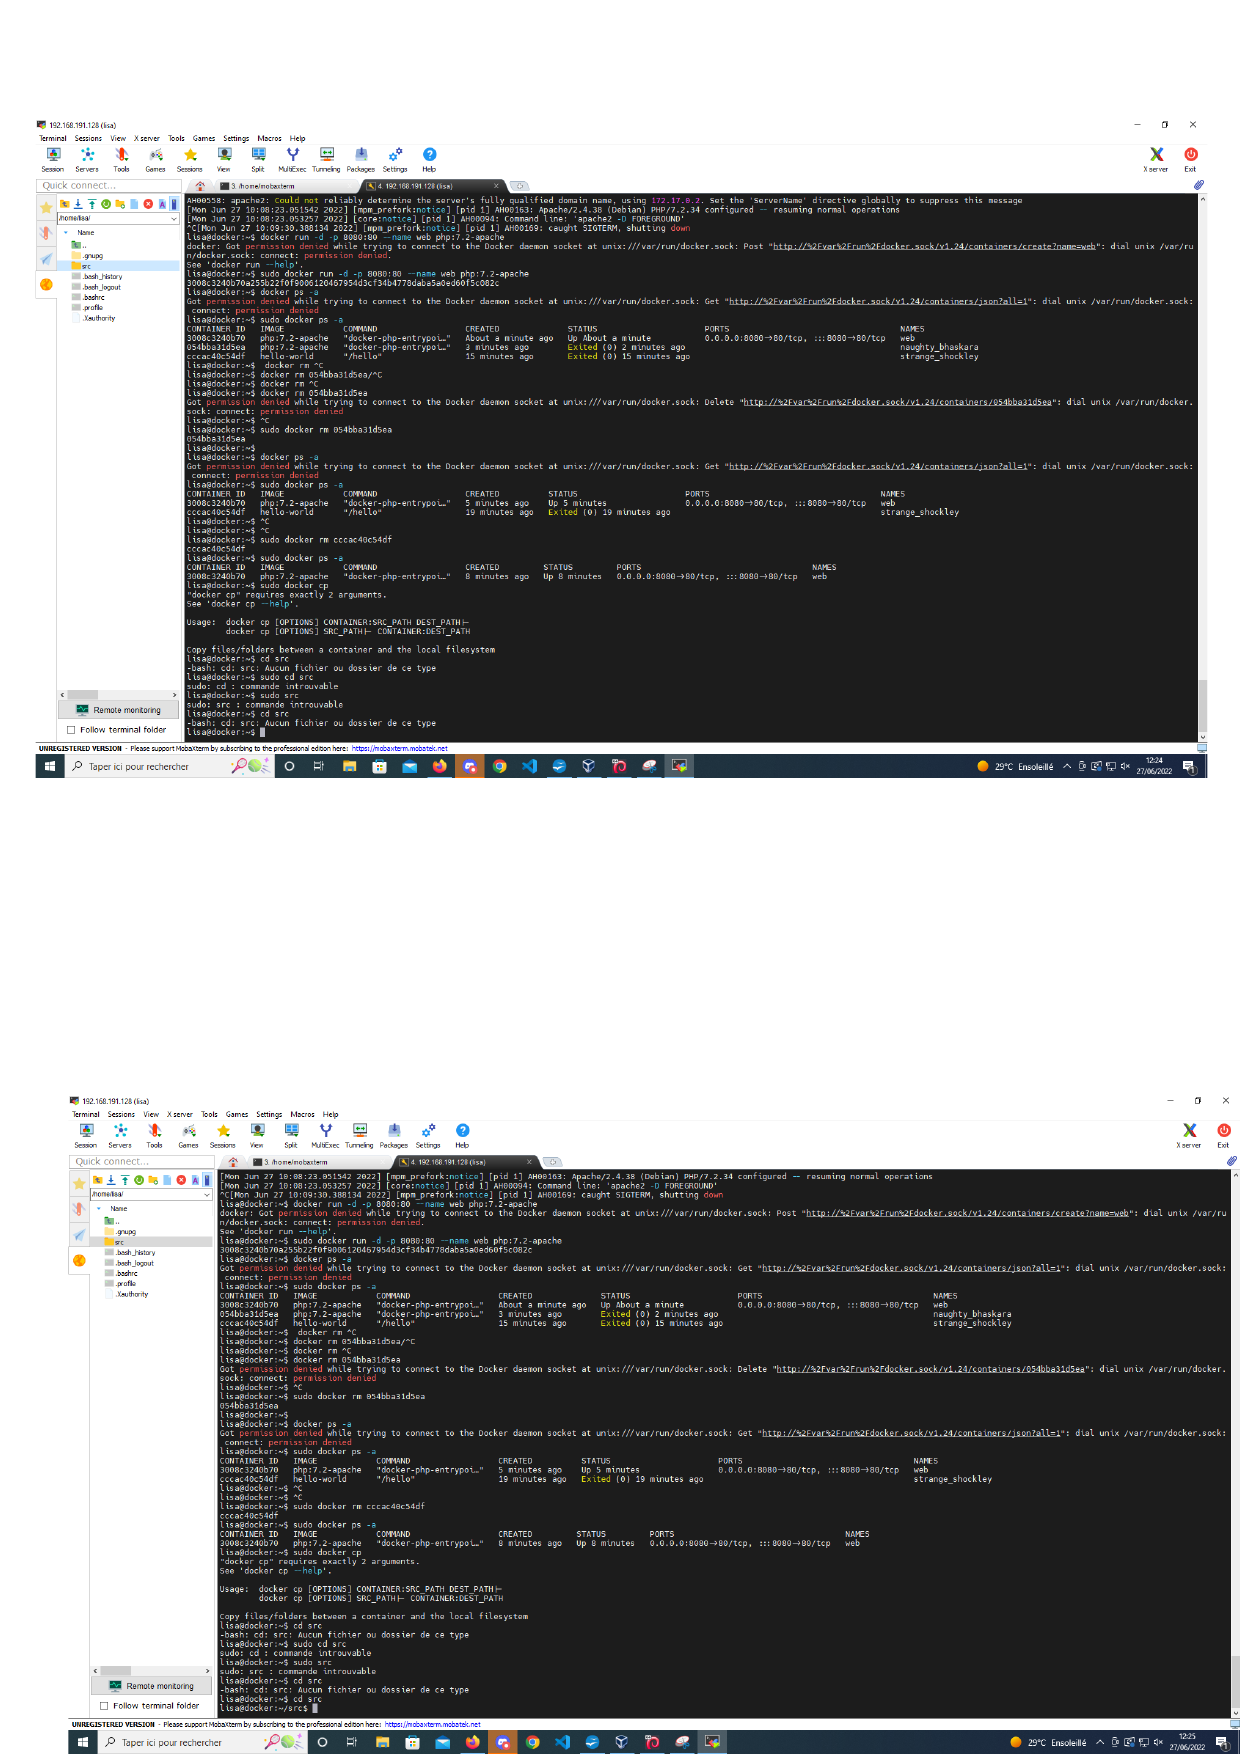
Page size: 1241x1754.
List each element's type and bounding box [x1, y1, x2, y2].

picture [68, 1094, 1240, 1754]
picture [35, 118, 1208, 778]
